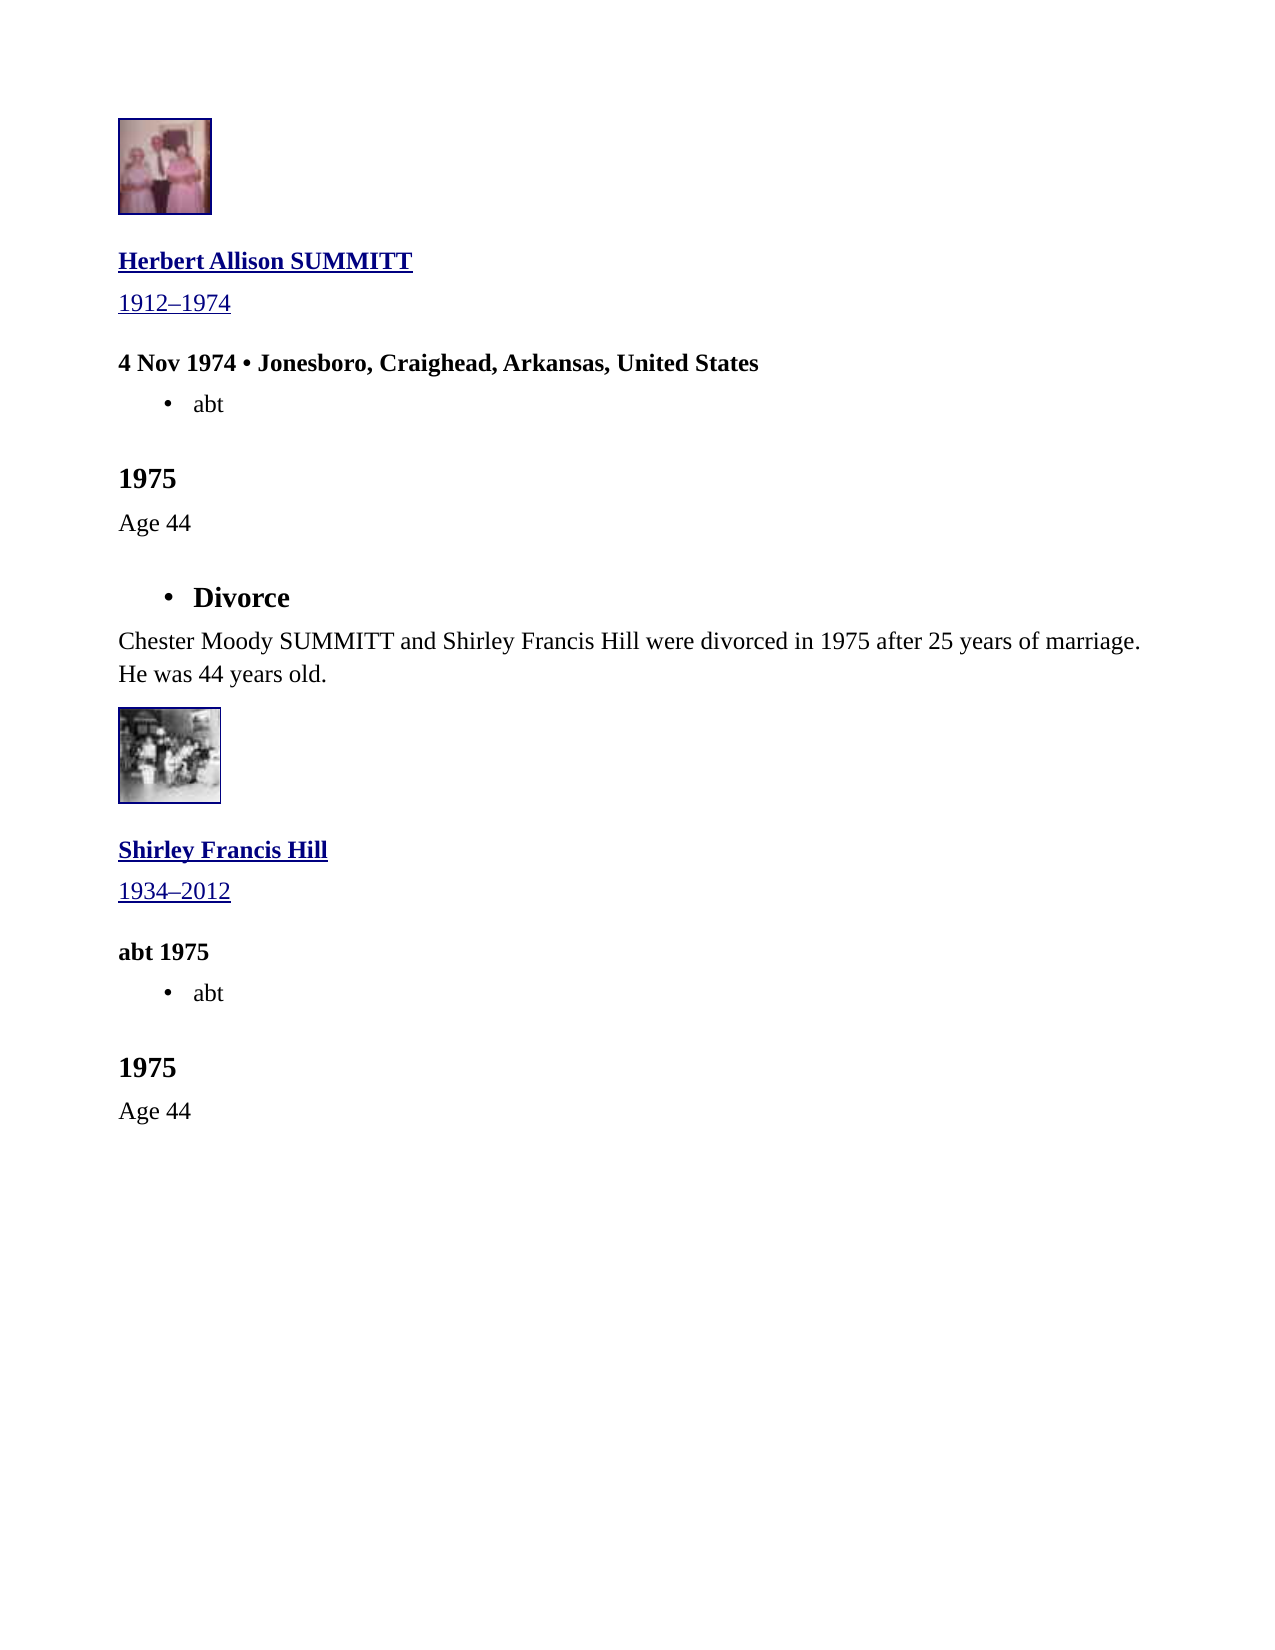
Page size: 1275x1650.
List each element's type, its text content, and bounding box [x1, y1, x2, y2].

subtitle 1975 [118, 1050, 1157, 1084]
subtitle Divorce [164, 580, 1157, 614]
list abt [164, 389, 1157, 418]
subtitle 1975 [118, 462, 1157, 495]
text Age 44 [118, 1096, 1157, 1125]
text 1912–1974 [118, 288, 1157, 316]
picture [120, 120, 210, 213]
text Chester Moody SUMMITT and Shirley Francis Hill were divorced in 1975 after 25 years of marriage. He was 44 years old. [118, 626, 1157, 688]
subtitle Herbert Allison SUMMITT [118, 246, 1157, 275]
list abt [164, 978, 1157, 1007]
picture [120, 709, 220, 802]
subtitle Shirley Francis Hill [118, 835, 1157, 864]
subtitle 4 Nov 1974 • Jonesboro, Craighead, Arkansas, United States [118, 348, 1157, 376]
text Age 44 [118, 508, 1157, 536]
subtitle abt 1975 [118, 937, 1157, 965]
text 1934–2012 [118, 876, 1157, 905]
